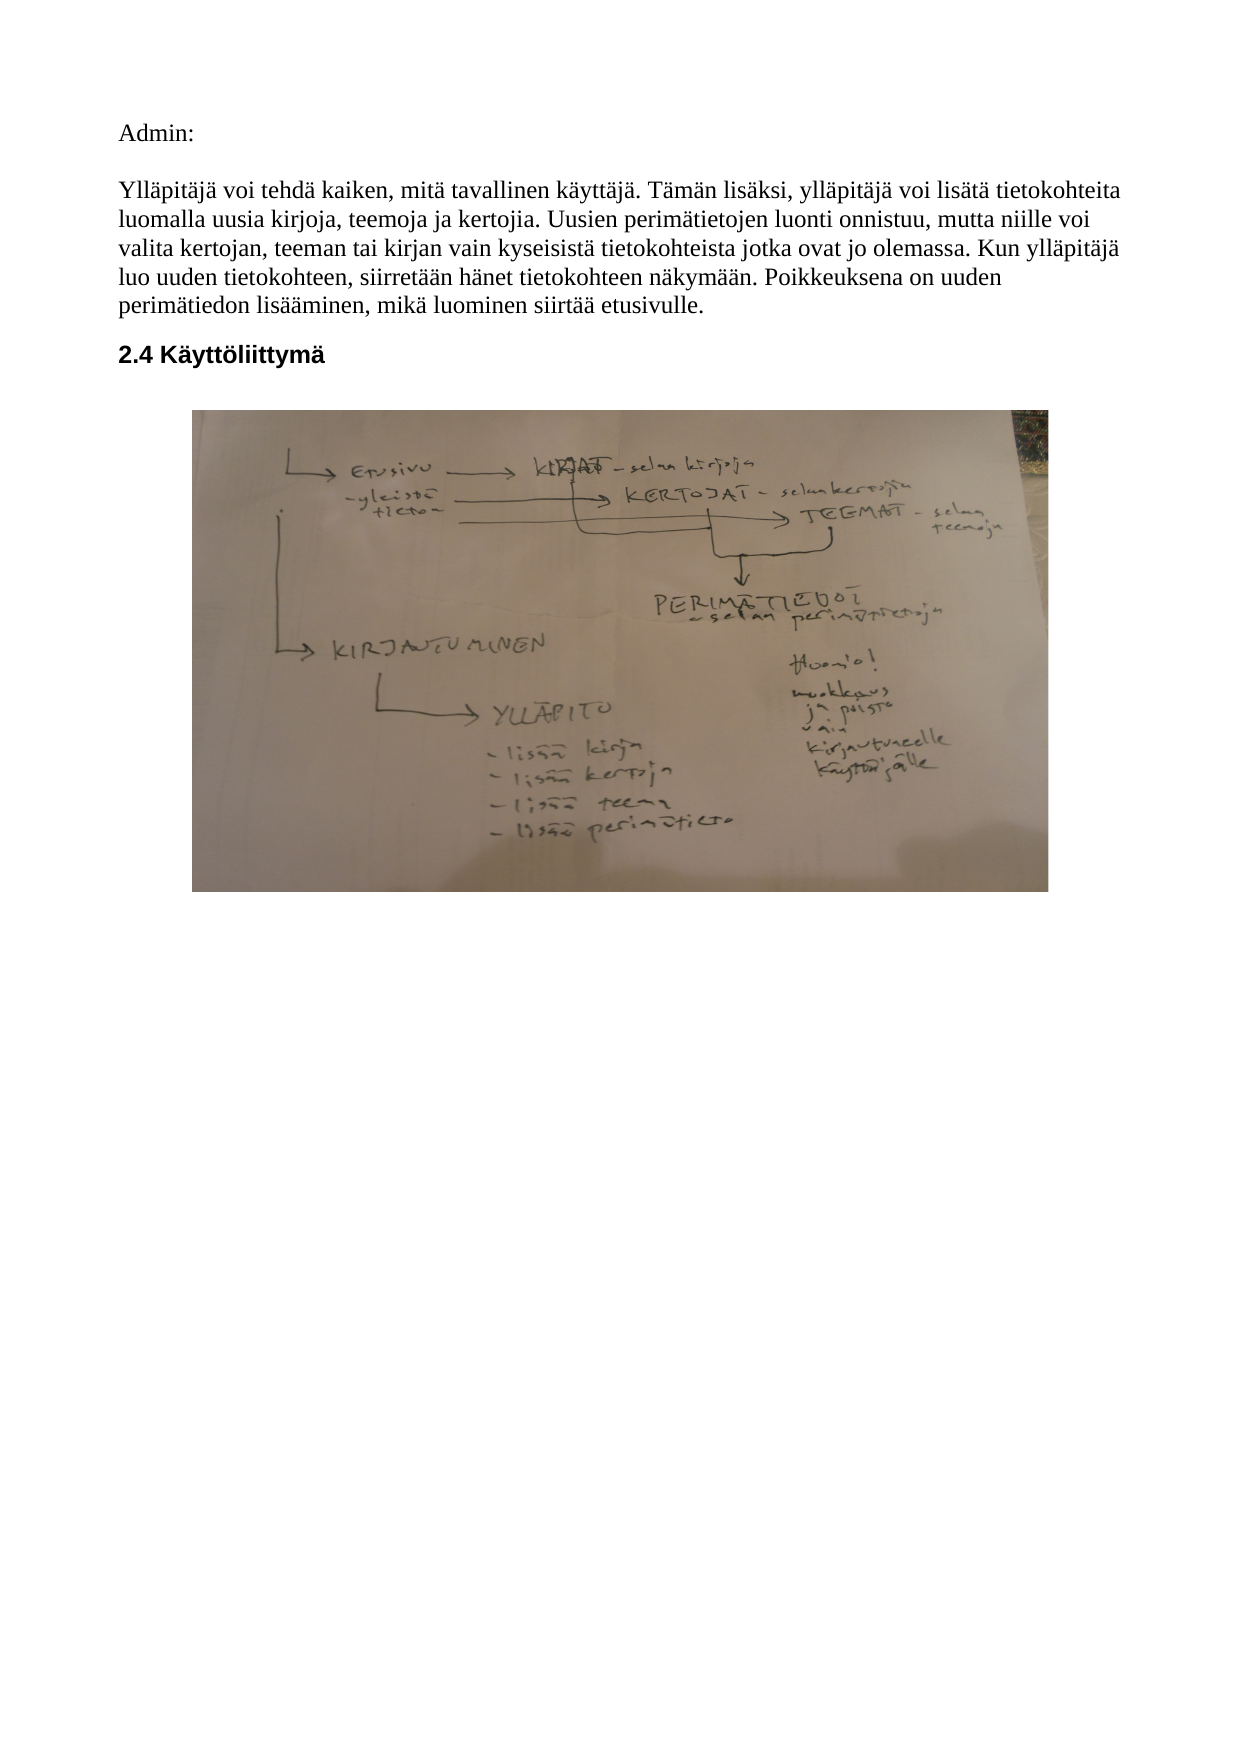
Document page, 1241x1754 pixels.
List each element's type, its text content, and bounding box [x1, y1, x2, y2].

text Admin: [118, 118, 1122, 147]
subtitle 2.4 Käyttöliittymä [118, 340, 1122, 369]
text Ylläpitäjä voi tehdä kaiken, mitä tavallinen käyttäjä. Tämän lisäksi, ylläpitäjä voi lisätä tietokohteita luomalla uusia kirjoja, teemoja ja kertojia. Uusien perimätietojen luonti onnistuu, mutta niille voi valita kertojan, teeman tai kirjan vain kyseisistä tietokohteista jotka ovat jo olemassa. Kun ylläpitäjä luo uuden tietokohteen, siirretään hänet tietokohteen näkymään. Poikkeuksena on uuden perimätiedon lisääminen, mikä luominen siirtää etusivulle. [118, 176, 1122, 319]
picture [192, 410, 1049, 892]
